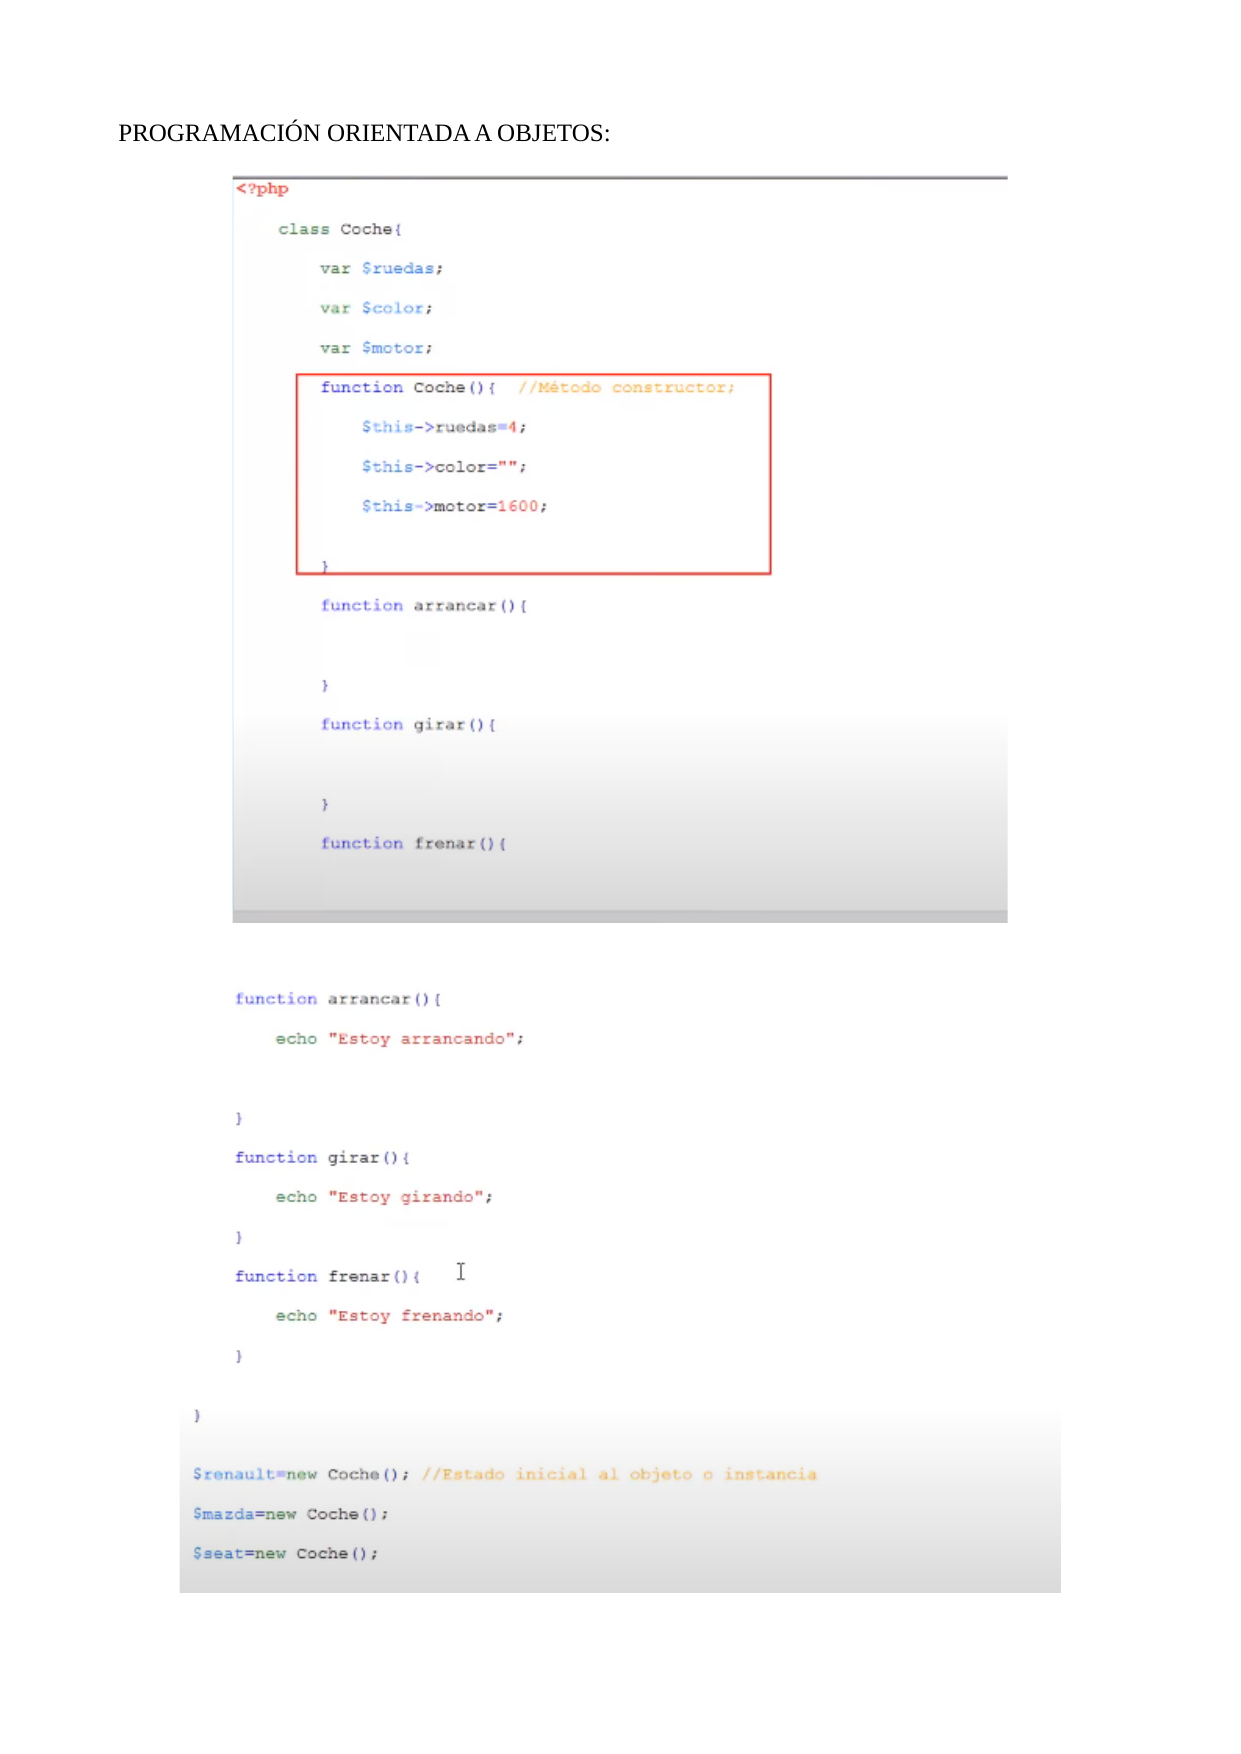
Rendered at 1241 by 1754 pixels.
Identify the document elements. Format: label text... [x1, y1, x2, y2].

text PROGRAMACIÓN ORIENTADA A OBJETOS: [118, 118, 1122, 147]
picture [232, 175, 1008, 923]
picture [179, 980, 1061, 1593]
